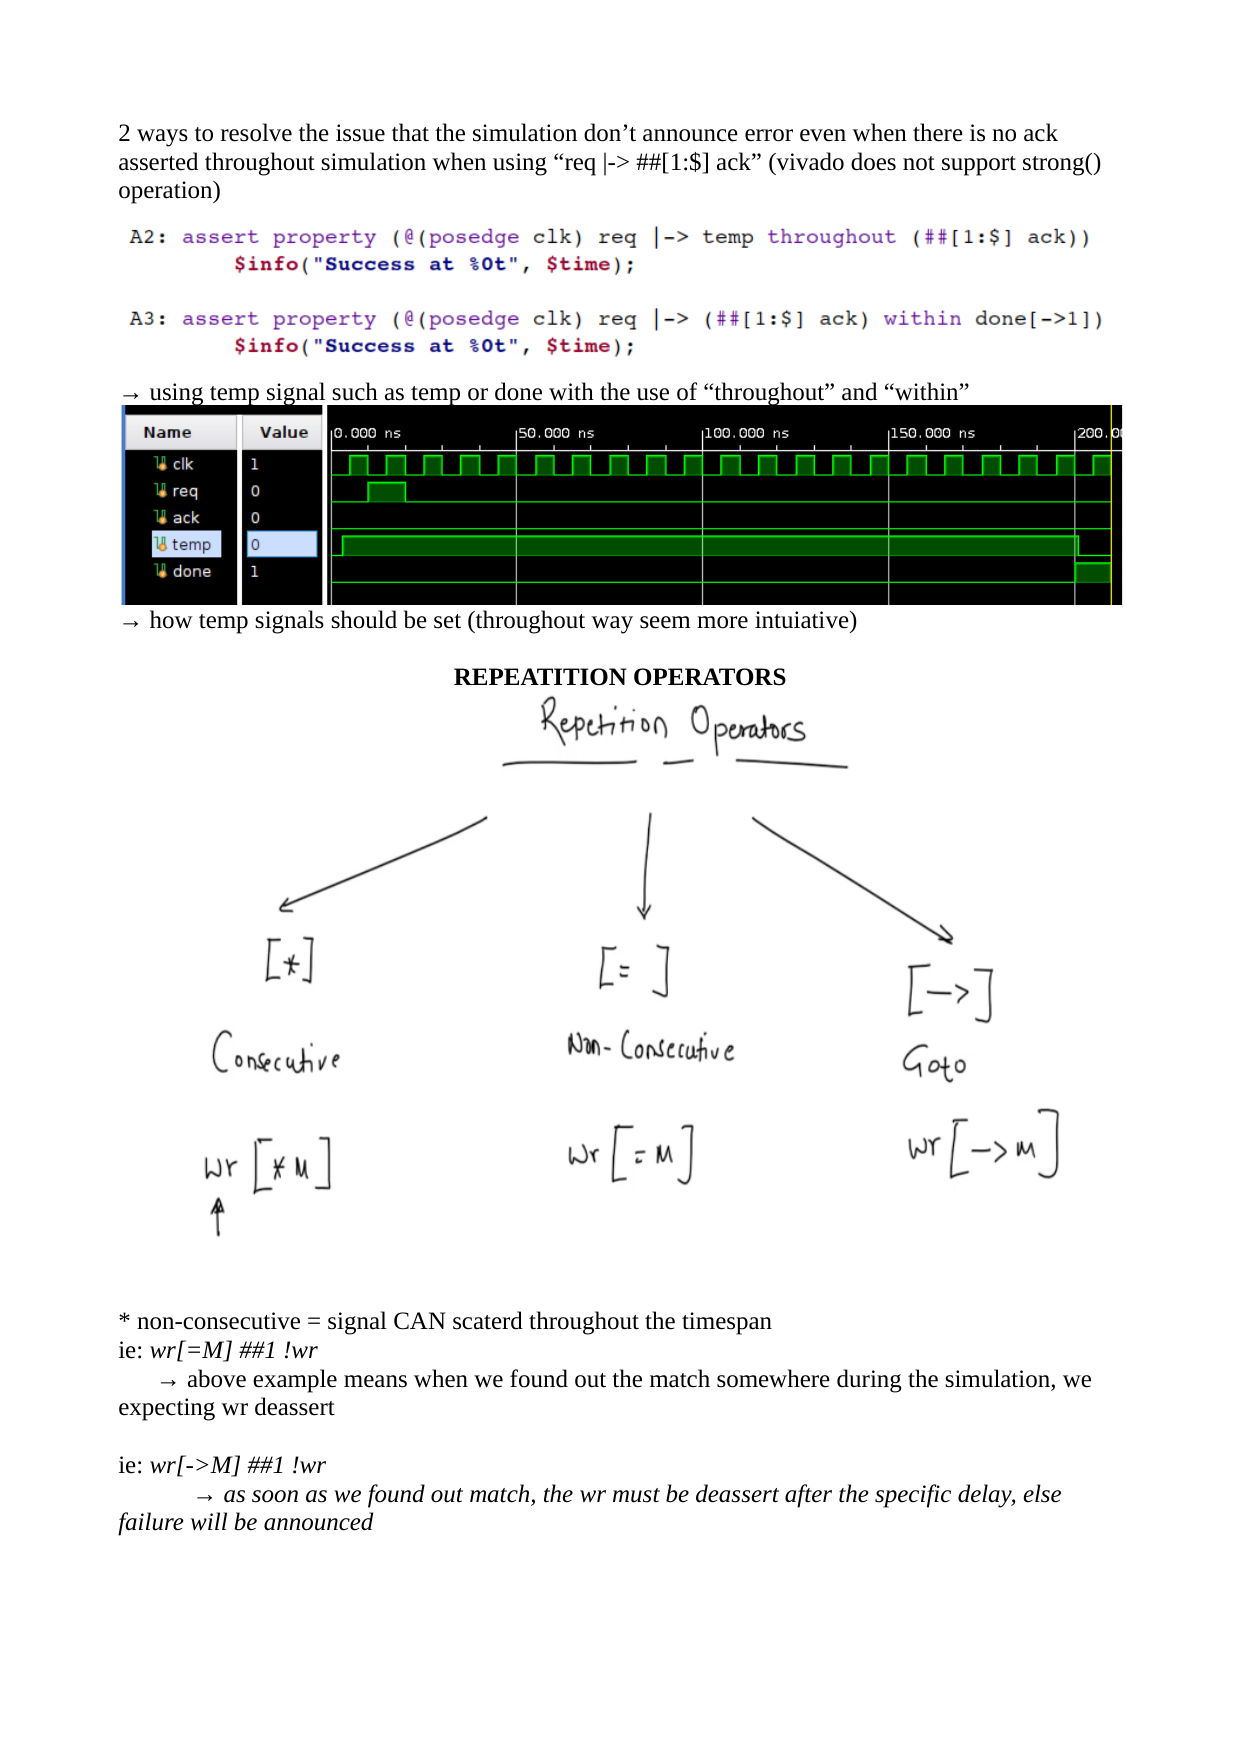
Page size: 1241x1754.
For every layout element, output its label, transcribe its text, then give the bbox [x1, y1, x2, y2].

picture [118, 204, 1123, 377]
text → how temp signals should be set (throughout way seem more intuiative) [118, 605, 1122, 633]
text ie: wr[->M] ##1 !wr [118, 1450, 1122, 1479]
text → using temp signal such as temp or done with the use of “throughout” and “within” [118, 377, 1122, 405]
text * non-consecutive = signal CAN scaterd throughout the timespan [118, 1306, 1122, 1335]
picture [118, 405, 1123, 605]
text → as soon as we found out match, the wr must be deassert after the specific delay, else failure will be announced [118, 1479, 1122, 1536]
picture [118, 691, 1123, 1249]
text 2 ways to resolve the issue that the simulation don’t announce error even when there is no ack asserted throughout simulation when using “req |-> ##[1:$] ack” (vivado does not support strong() operation) [118, 118, 1122, 204]
text ie: wr[=M] ##1 !wr [118, 1335, 1122, 1364]
text → above example means when we found out the match somewhere during the simulation, we expecting wr deassert [118, 1364, 1122, 1421]
text REPEATITION OPERATORS [118, 662, 1122, 691]
